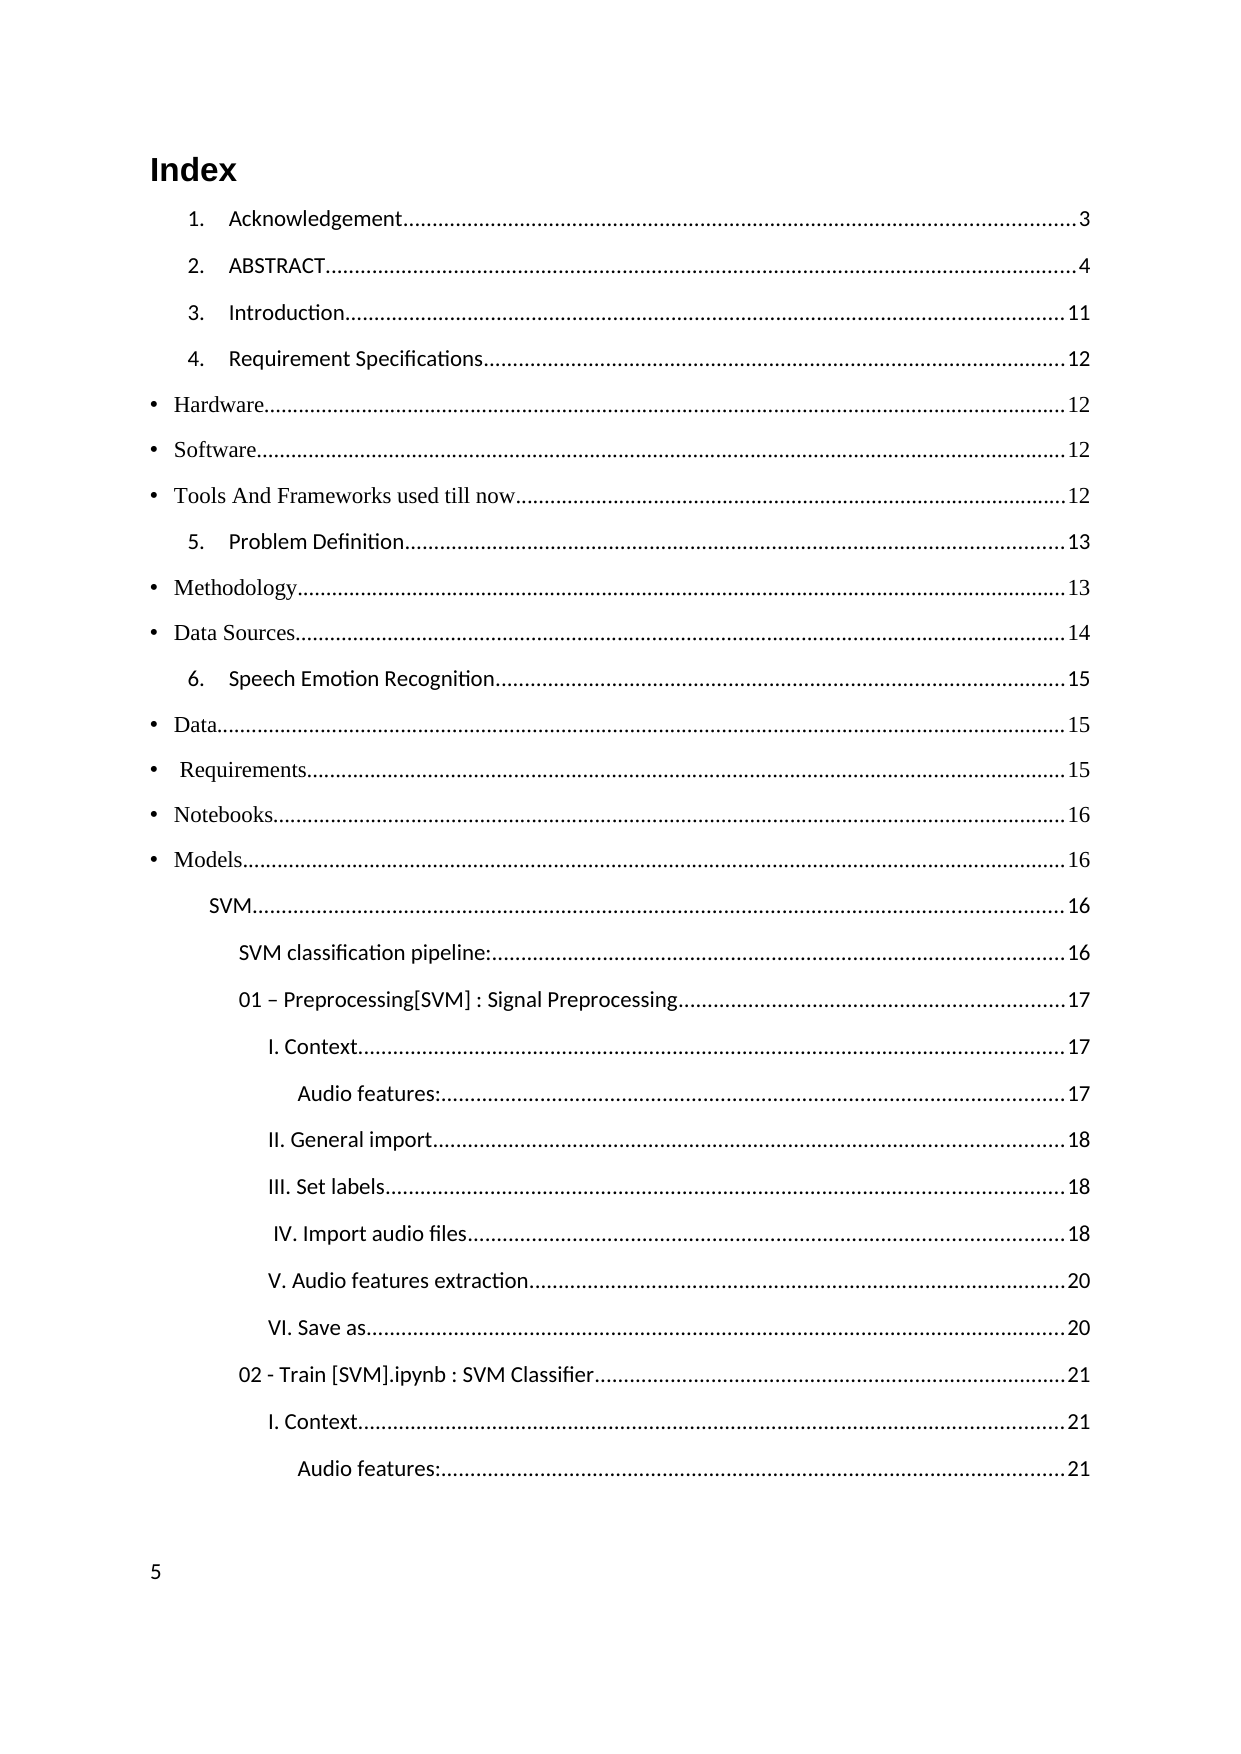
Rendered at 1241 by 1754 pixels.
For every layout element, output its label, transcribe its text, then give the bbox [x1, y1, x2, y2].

subtitle ABSTRACT 4 [187, 251, 1090, 279]
text I. Context 17 [268, 1032, 1090, 1060]
list Data 15 [150, 711, 1090, 737]
list Software 12 [150, 437, 1090, 463]
list Hardware 12 [150, 391, 1090, 418]
text 01 – Preprocessing[SVM] : Signal Preprocessing 17 [238, 985, 1090, 1013]
subtitle Introduction 11 [187, 298, 1090, 326]
text I. Context 21 [268, 1407, 1090, 1435]
subtitle Index [150, 150, 1090, 188]
list Tools And Frameworks used till now 12 [150, 482, 1090, 508]
list Data Sources 14 [150, 619, 1090, 645]
subtitle Speech Emotion Recognition 15 [187, 664, 1090, 692]
text V. Audio features extraction 20 [268, 1266, 1090, 1294]
text 02 - Train [SVM].ipynb : SVM Classifier 21 [238, 1360, 1090, 1388]
list Methodology 13 [150, 574, 1090, 600]
list Notebooks 16 [150, 801, 1090, 827]
list Models 16 [150, 846, 1090, 872]
subtitle Problem Definition 13 [187, 527, 1090, 555]
list Requirements 15 [150, 756, 1090, 782]
subtitle Acknowledgement 3 [187, 204, 1090, 232]
subtitle Requirement Specifications 12 [187, 344, 1090, 373]
text Audio features: 17 [297, 1079, 1090, 1107]
text IV. Import audio files 18 [268, 1219, 1090, 1247]
text III. Set labels 18 [268, 1172, 1090, 1200]
text Audio features: 21 [297, 1454, 1090, 1482]
text SVM classification pipeline: 16 [238, 938, 1090, 966]
text II. General import 18 [268, 1126, 1090, 1153]
text VI. Save as 20 [268, 1313, 1090, 1341]
text SVM 16 [209, 891, 1090, 919]
